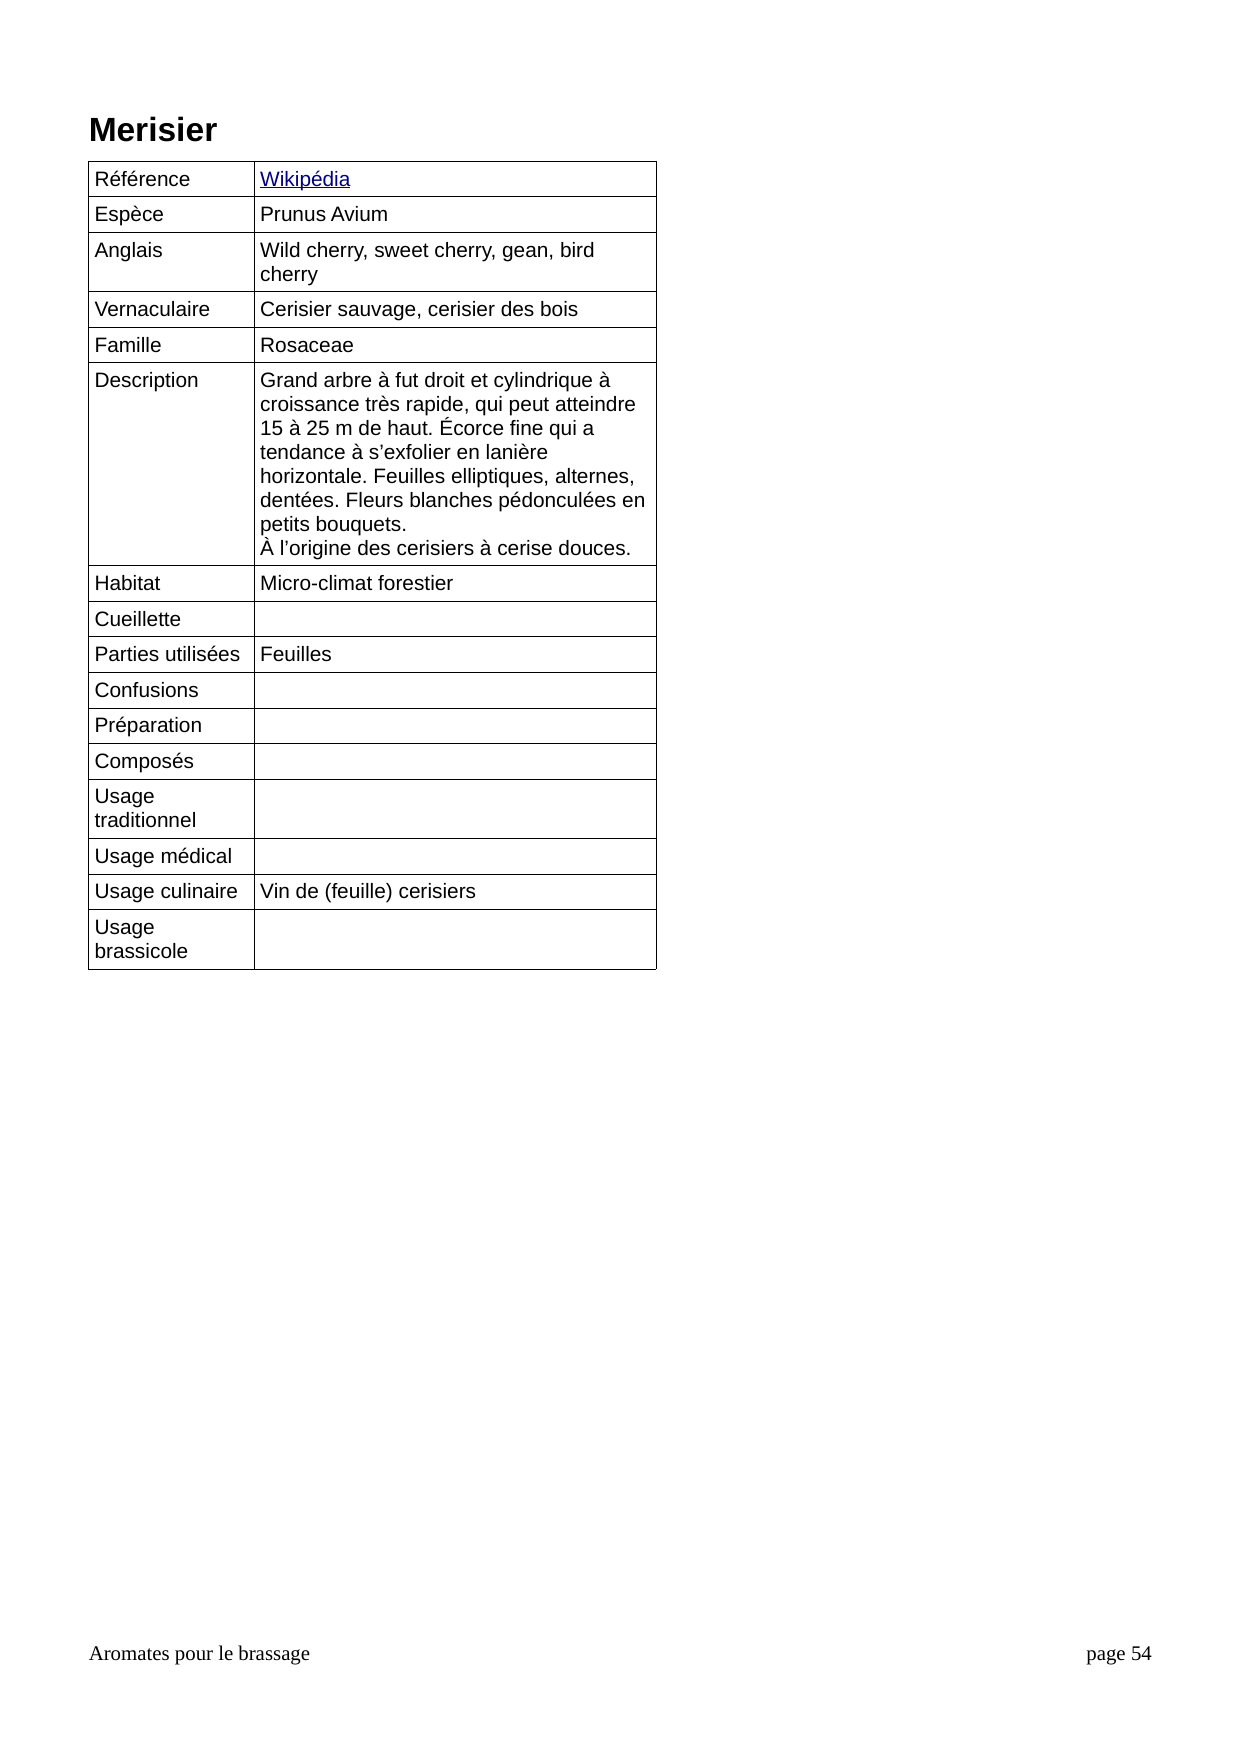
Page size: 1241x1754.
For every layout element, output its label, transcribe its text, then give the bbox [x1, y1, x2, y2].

table_cell Micro-climat forestier [255, 566, 656, 601]
table_cell [255, 709, 656, 743]
table_cell Famille [89, 328, 254, 362]
table_cell Espèce [89, 197, 254, 232]
table_cell Usage brassicole [89, 910, 254, 968]
table_cell Anglais [89, 233, 254, 291]
table_cell Prunus Avium [255, 197, 656, 232]
table_cell Usage traditionnel [89, 780, 254, 838]
table_cell Usage culinaire [89, 875, 254, 909]
table_cell [255, 839, 656, 873]
table_cell Composés [89, 744, 254, 778]
table_cell Feuilles [255, 637, 656, 672]
table_cell Préparation [89, 709, 254, 743]
table_header Wikipédia [255, 162, 656, 196]
table_cell [255, 780, 656, 838]
table_cell Habitat [89, 566, 254, 601]
table_cell Usage médical [89, 839, 254, 873]
table_cell [255, 602, 656, 636]
table_cell Cueillette [89, 602, 254, 636]
table_cell Wild cherry, sweet cherry, gean, bird cherry [255, 233, 656, 291]
table_cell Vin de (feuille) cerisiers [255, 875, 656, 909]
table_cell [255, 910, 656, 968]
table_cell [255, 744, 656, 778]
table_cell Confusions [89, 673, 254, 707]
table_cell Rosaceae [255, 328, 656, 362]
table_cell Grand arbre à fut droit et cylindrique à croissance très rapide, qui peut atteindre 15 à 25 m de haut. Écorce fine qui a tendance à s’exfolier en lanière horizontale. Feuilles elliptiques, alternes, dentées. Fleurs blanches pédonculées en petits bouquets. À l’origine des cerisiers à cerise douces. [255, 363, 656, 565]
subtitle Merisier [88, 109, 1152, 148]
table_header Référence [89, 162, 254, 196]
table_cell [255, 673, 656, 707]
table_cell Description [89, 363, 254, 565]
table_cell Cerisier sauvage, cerisier des bois [255, 292, 656, 327]
table_cell Vernaculaire [89, 292, 254, 327]
table_cell Parties utilisées [89, 637, 254, 672]
